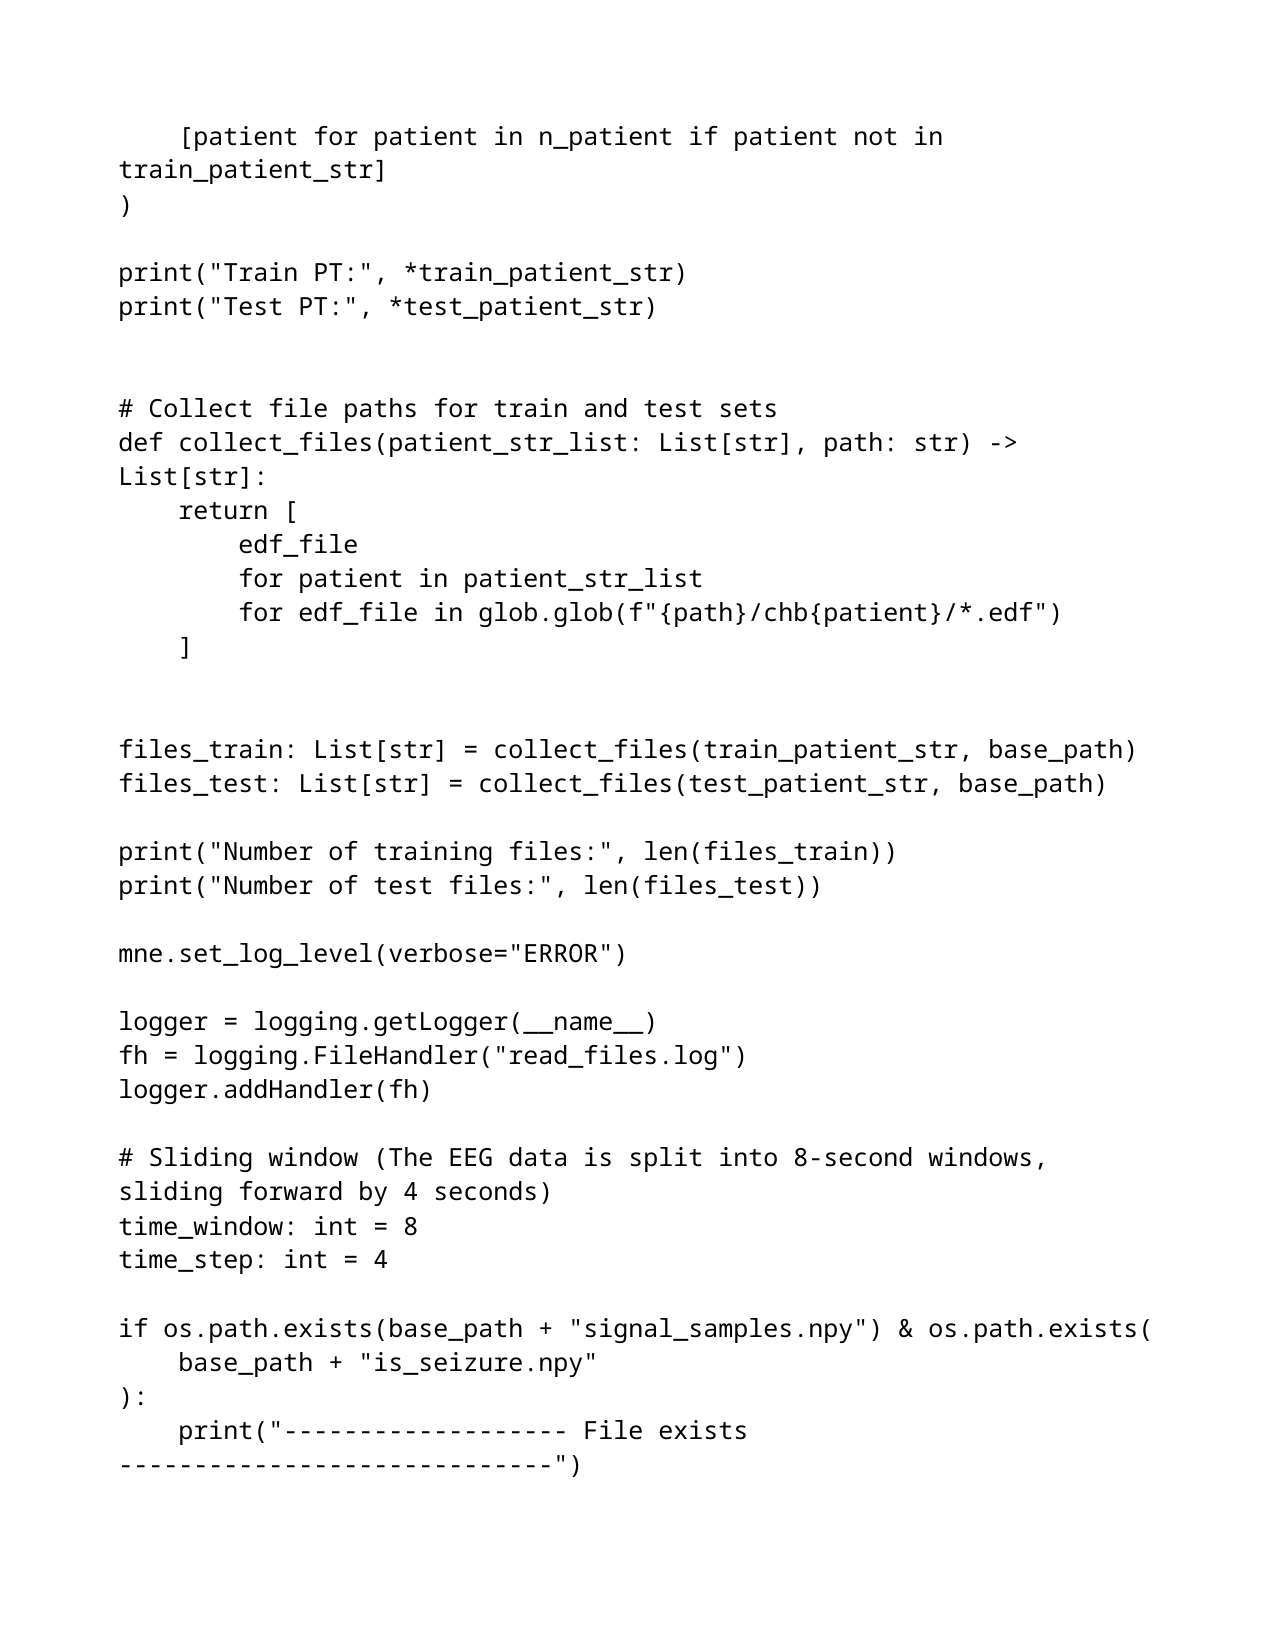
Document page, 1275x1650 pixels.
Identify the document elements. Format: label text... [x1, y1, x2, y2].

text print("Train PT:", *train_patient_str) [118, 254, 1157, 288]
text mne.set_log_level(verbose="ERROR") [118, 936, 1157, 970]
text for edf_file in glob.glob(f"{path}/chb{patient}/*.edf") [118, 595, 1157, 629]
text logger = logging.getLogger(__name__) [118, 1004, 1157, 1038]
text print("Test PT:", *test_patient_str) [118, 288, 1157, 322]
text print("Number of training files:", len(files_train)) [118, 833, 1157, 867]
text ): [118, 1378, 1157, 1412]
text time_window: int = 8 [118, 1208, 1157, 1242]
text for patient in patient_str_list [118, 561, 1157, 595]
text fh = logging.FileHandler("read_files.log") [118, 1038, 1157, 1072]
text # Sliding window (The EEG data is split into 8-second windows, sliding forward by 4 seconds) [118, 1140, 1157, 1208]
text print("Number of test files:", len(files_test)) [118, 867, 1157, 902]
text logger.addHandler(fh) [118, 1072, 1157, 1106]
text ) [118, 186, 1157, 220]
text ] [118, 629, 1157, 663]
text base_path + "is_seizure.npy" [118, 1344, 1157, 1378]
text def collect_files(patient_str_list: List[str], path: str) -> List[str]: [118, 425, 1157, 493]
text time_step: int = 4 [118, 1242, 1157, 1276]
text edf_file [118, 527, 1157, 561]
text files_test: List[str] = collect_files(test_patient_str, base_path) [118, 765, 1157, 799]
text return [ [118, 493, 1157, 527]
text if os.path.exists(base_path + "signal_samples.npy") & os.path.exists( [118, 1310, 1157, 1344]
text [patient for patient in n_patient if patient not in train_patient_str] [118, 118, 1157, 186]
text print("------------------- File exists -----------------------------") [118, 1412, 1157, 1481]
text # Collect file paths for train and test sets [118, 391, 1157, 425]
text files_train: List[str] = collect_files(train_patient_str, base_path) [118, 731, 1157, 765]
